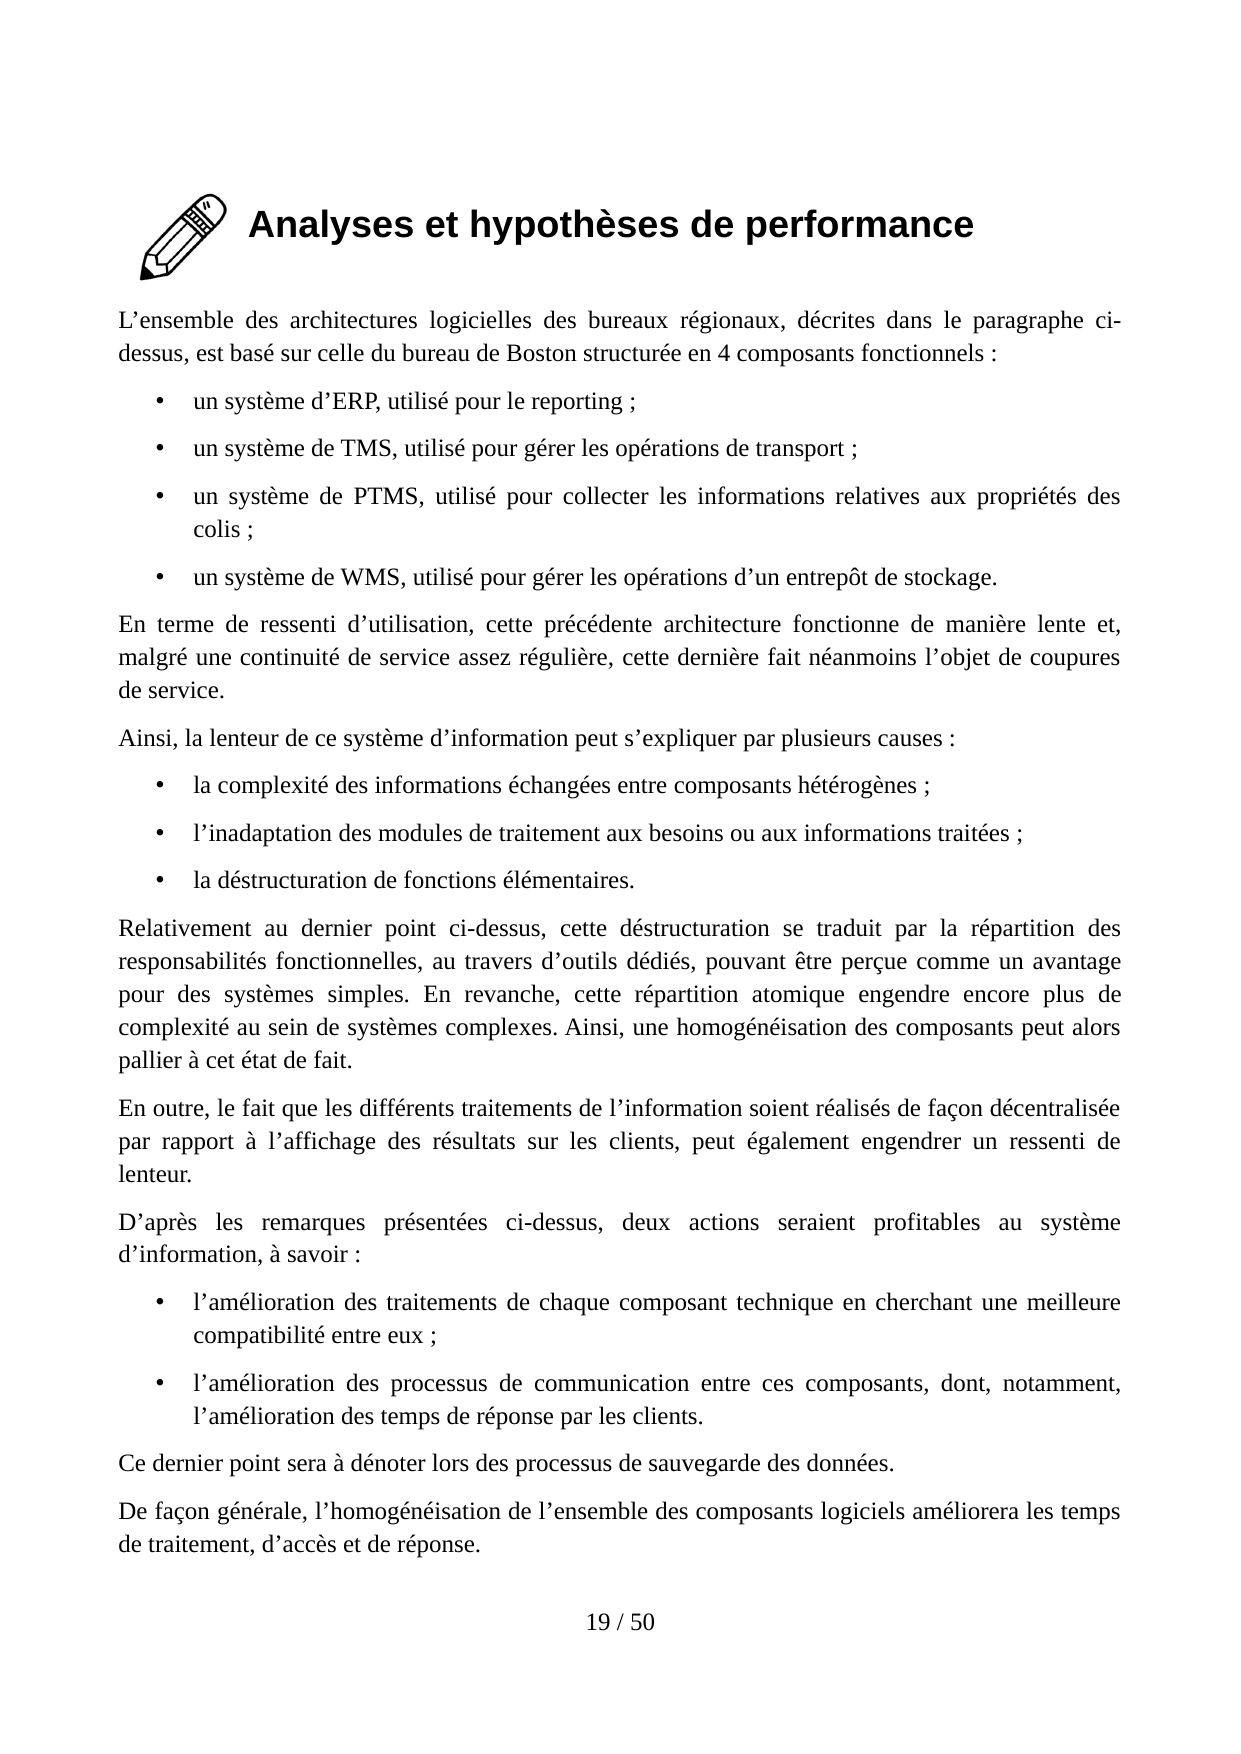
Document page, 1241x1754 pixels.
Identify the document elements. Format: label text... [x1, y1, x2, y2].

list l’amélioration des traitements de chaque composant technique en cherchant une meilleure compatibilité entre eux ; [156, 1287, 1122, 1349]
list un système de TMS, utilisé pour gérer les opérations de transport ; [156, 433, 1122, 462]
list un système de WMS, utilisé pour gérer les opérations d’un entrepôt de stockage. [156, 562, 1122, 590]
text D’après les remarques présentées ci-dessus, deux actions seraient profitables au système d’information, à savoir : [118, 1207, 1122, 1268]
subtitle Analyses et hypothèses de performance [248, 201, 1122, 245]
list un système d’ERP, utilisé pour le reporting ; [156, 386, 1122, 414]
list l’inadaptation des modules de traitement aux besoins ou aux informations traitées ; [156, 818, 1122, 847]
text De façon générale, l’homogénéisation de l’ensemble des composants logiciels améliorera les temps de traitement, d’accès et de réponse. [118, 1496, 1122, 1558]
list un système de PTMS, utilisé pour collecter les informations relatives aux propriétés des colis ; [156, 481, 1122, 543]
text Ainsi, la lenteur de ce système d’information peut s’expliquer par plusieurs causes : [118, 723, 1122, 752]
text Ce dernier point sera à dénoter lors des processus de sauvegarde des données. [118, 1448, 1122, 1477]
picture [117, 176, 248, 290]
text En terme de ressenti d’utilisation, cette précédente architecture fonctionne de manière lente et, malgré une continuité de service assez régulière, cette dernière fait néanmoins l’objet de coupures de service. [118, 609, 1122, 704]
text L’ensemble des architectures logicielles des bureaux régionaux, décrites dans le paragraphe ci-dessus, est basé sur celle du bureau de Boston structurée en 4 composants fonctionnels : [118, 305, 1122, 367]
list l’amélioration des processus de communication entre ces composants, dont, notamment, l’amélioration des temps de réponse par les clients. [156, 1368, 1122, 1429]
list la déstructuration de fonctions élémentaires. [156, 866, 1122, 894]
text Relativement au dernier point ci-dessus, cette déstructuration se traduit par la répartition des responsabilités fonctionnelles, au travers d’outils dédiés, pouvant être perçue comme un avantage pour des systèmes simples. En revanche, cette répartition atomique engendre encore plus de complexité au sein de systèmes complexes. Ainsi, une homogénéisation des composants peut alors pallier à cet état de fait. [118, 913, 1122, 1074]
text En outre, le fait que les différents traitements de l’information soient réalisés de façon décentralisée par rapport à l’affichage des résultats sur les clients, peut également engendrer un ressenti de lenteur. [118, 1093, 1122, 1188]
list la complexité des informations échangées entre composants hétérogènes ; [156, 770, 1122, 799]
